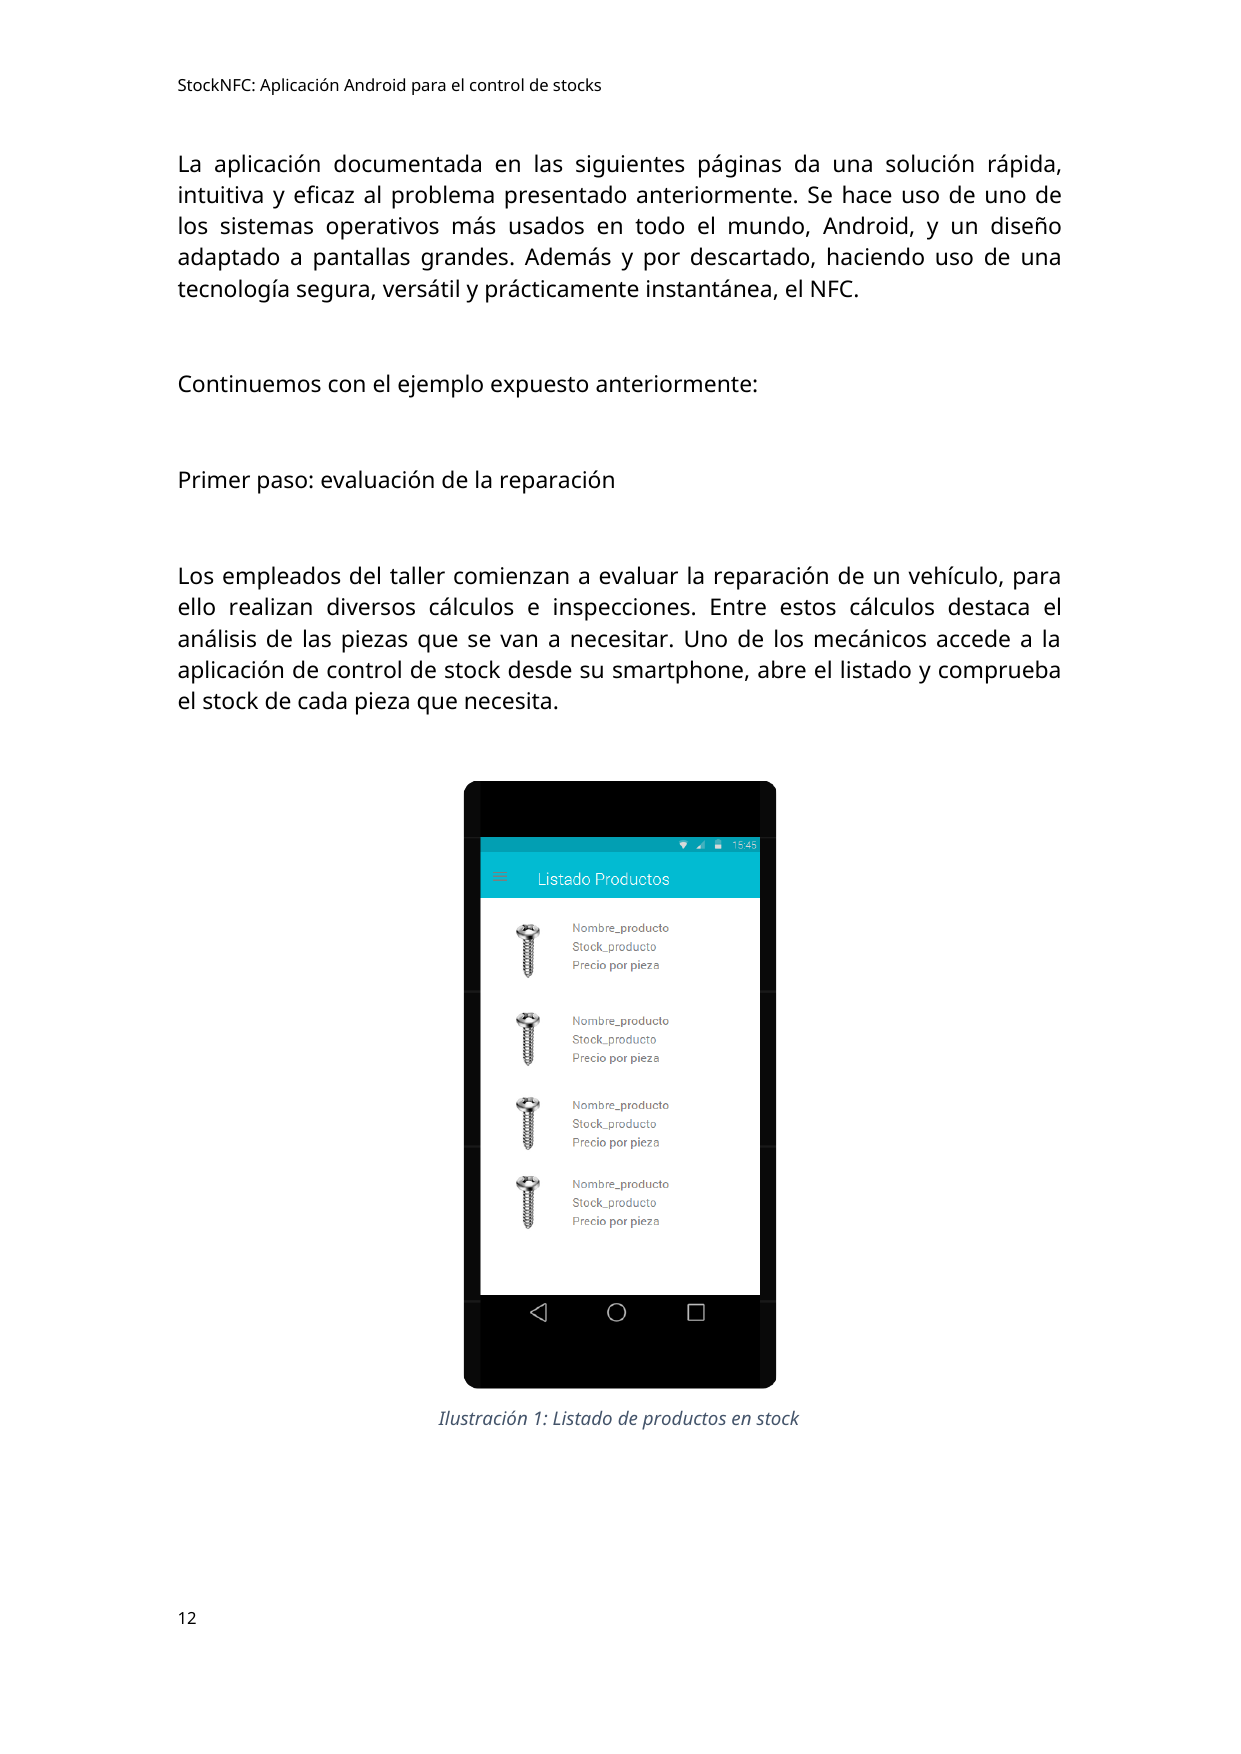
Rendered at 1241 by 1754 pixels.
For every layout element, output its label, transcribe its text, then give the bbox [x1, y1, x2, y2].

text Los empleados del taller comienzan a evaluar la reparación de un vehículo, para ello realizan diversos cálculos e inspecciones. Entre estos cálculos destaca el análisis de las piezas que se van a necesitar. Uno de los mecánicos accede a la aplicación de control de stock desde su smartphone, abre el listado y comprueba el stock de cada pieza que necesita. [177, 560, 1063, 716]
text La aplicación documentada en las siguientes páginas da una solución rápida, intuitiva y eficaz al problema presentado anteriormente. Se hace uso de uno de los sistemas operativos más usados en todo el mundo, Android, y un diseño adaptado a pantallas grandes. Además y por descartado, haciendo uso de una tecnología segura, versátil y prácticamente instantánea, el NFC. [177, 148, 1063, 304]
text Continuemos con el ejemplo expuesto anteriormente: [177, 368, 1063, 400]
text Ilustración 1: Listado de productos en stock [177, 1405, 1063, 1431]
text Primer paso: evaluación de la reparación [177, 464, 1063, 496]
